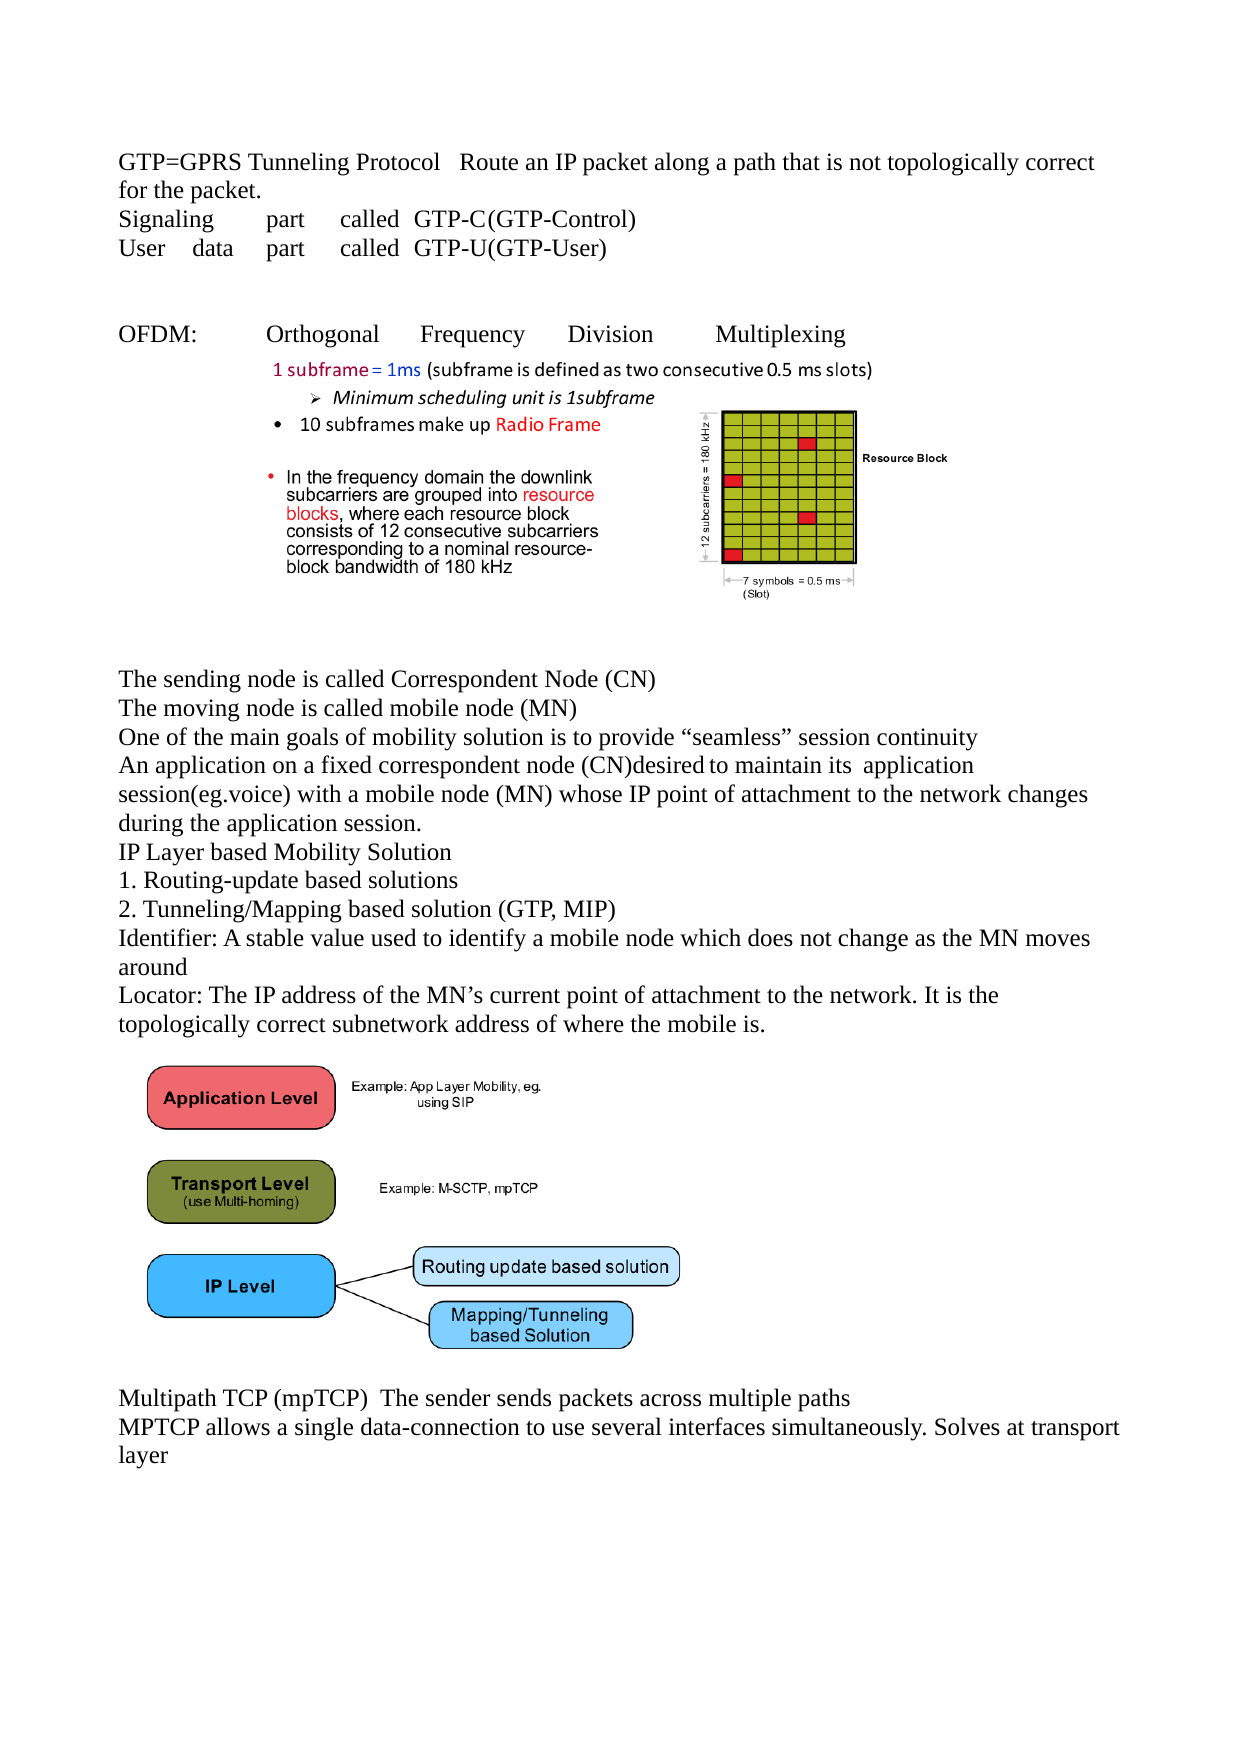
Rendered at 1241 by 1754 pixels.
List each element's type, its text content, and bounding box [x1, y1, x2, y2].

text Identifier: A stable value used to identify a mobile node which does not change as the MN moves around [118, 923, 1122, 981]
text Signaling part called GTP-C (GTP-Control) [118, 204, 1122, 233]
text 2. Tunneling/Mapping based solution (GTP, MIP) [118, 894, 1122, 923]
text MPTCP allows a single data-connection to use several interfaces simultaneously. Solves at transport layer [118, 1412, 1122, 1469]
text User data part called GTP-U (GTP-User) [118, 233, 1122, 262]
picture [136, 1051, 702, 1364]
text OFDM: Orthogonal Frequency Division Multiplexing [118, 319, 1122, 348]
text Locator: The IP address of the MN’s current point of attachment to the network. It is the topologically correct subnetwork address of where the mobile is. [118, 981, 1122, 1038]
picture [265, 348, 976, 622]
text IP Layer based Mobility Solution [118, 837, 1122, 866]
text The sending node is called Correspondent Node (CN) [118, 664, 1122, 693]
text An application on a fixed correspondent node (CN)desired to maintain its application session(eg.voice) with a mobile node (MN) whose IP point of attachment to the network changes during the application session. [118, 751, 1122, 837]
text Multipath TCP (mpTCP) The sender sends packets across multiple paths [118, 1383, 1122, 1412]
text 1. Routing-update based solutions [118, 866, 1122, 894]
text The moving node is called mobile node (MN) [118, 693, 1122, 722]
text GTP=GPRS Tunneling Protocol Route an IP packet along a path that is not topologically correct for the packet. [118, 147, 1122, 204]
text One of the main goals of mobility solution is to provide “seamless” session continuity [118, 722, 1122, 751]
